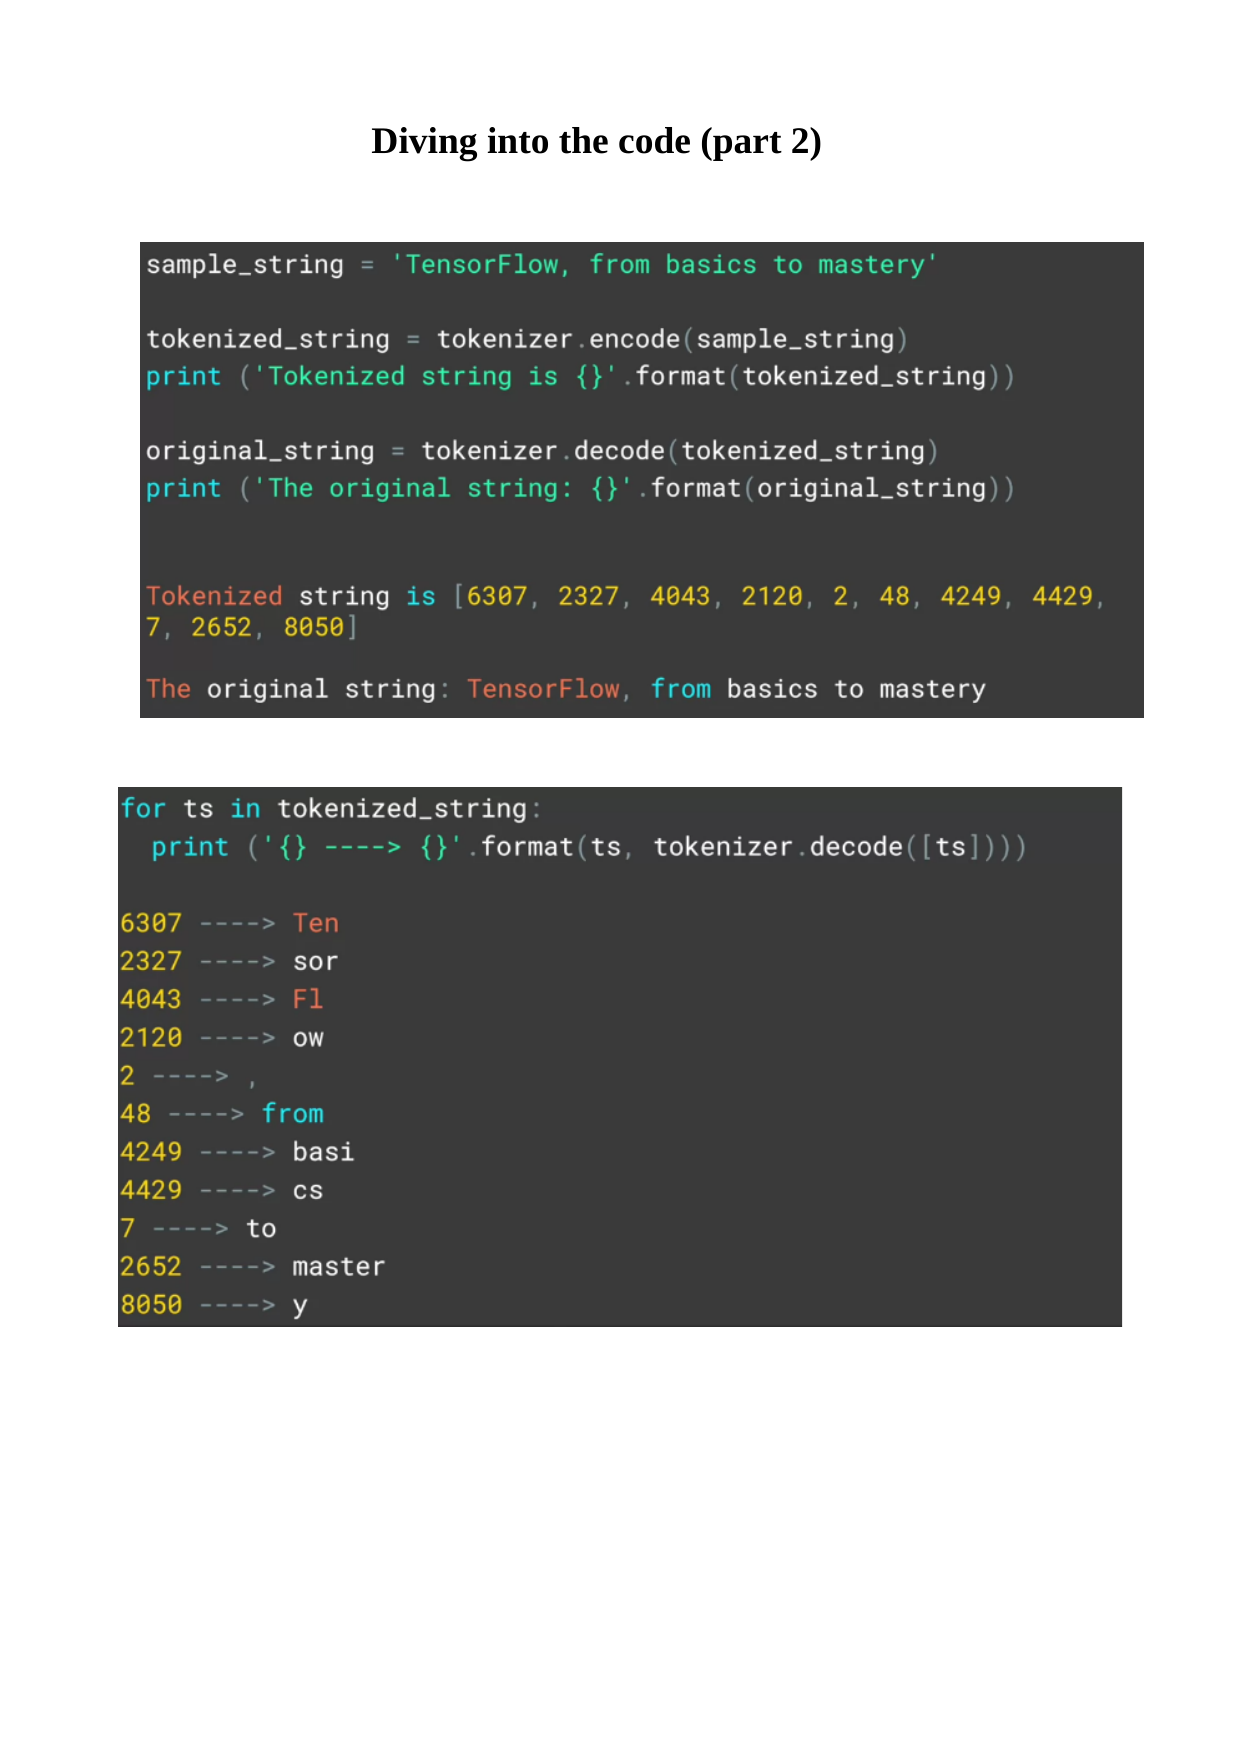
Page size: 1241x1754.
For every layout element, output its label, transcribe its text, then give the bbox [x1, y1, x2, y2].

picture [118, 787, 1123, 1327]
subtitle Diving into the code (part 2) [118, 118, 1122, 161]
picture [140, 242, 1144, 718]
